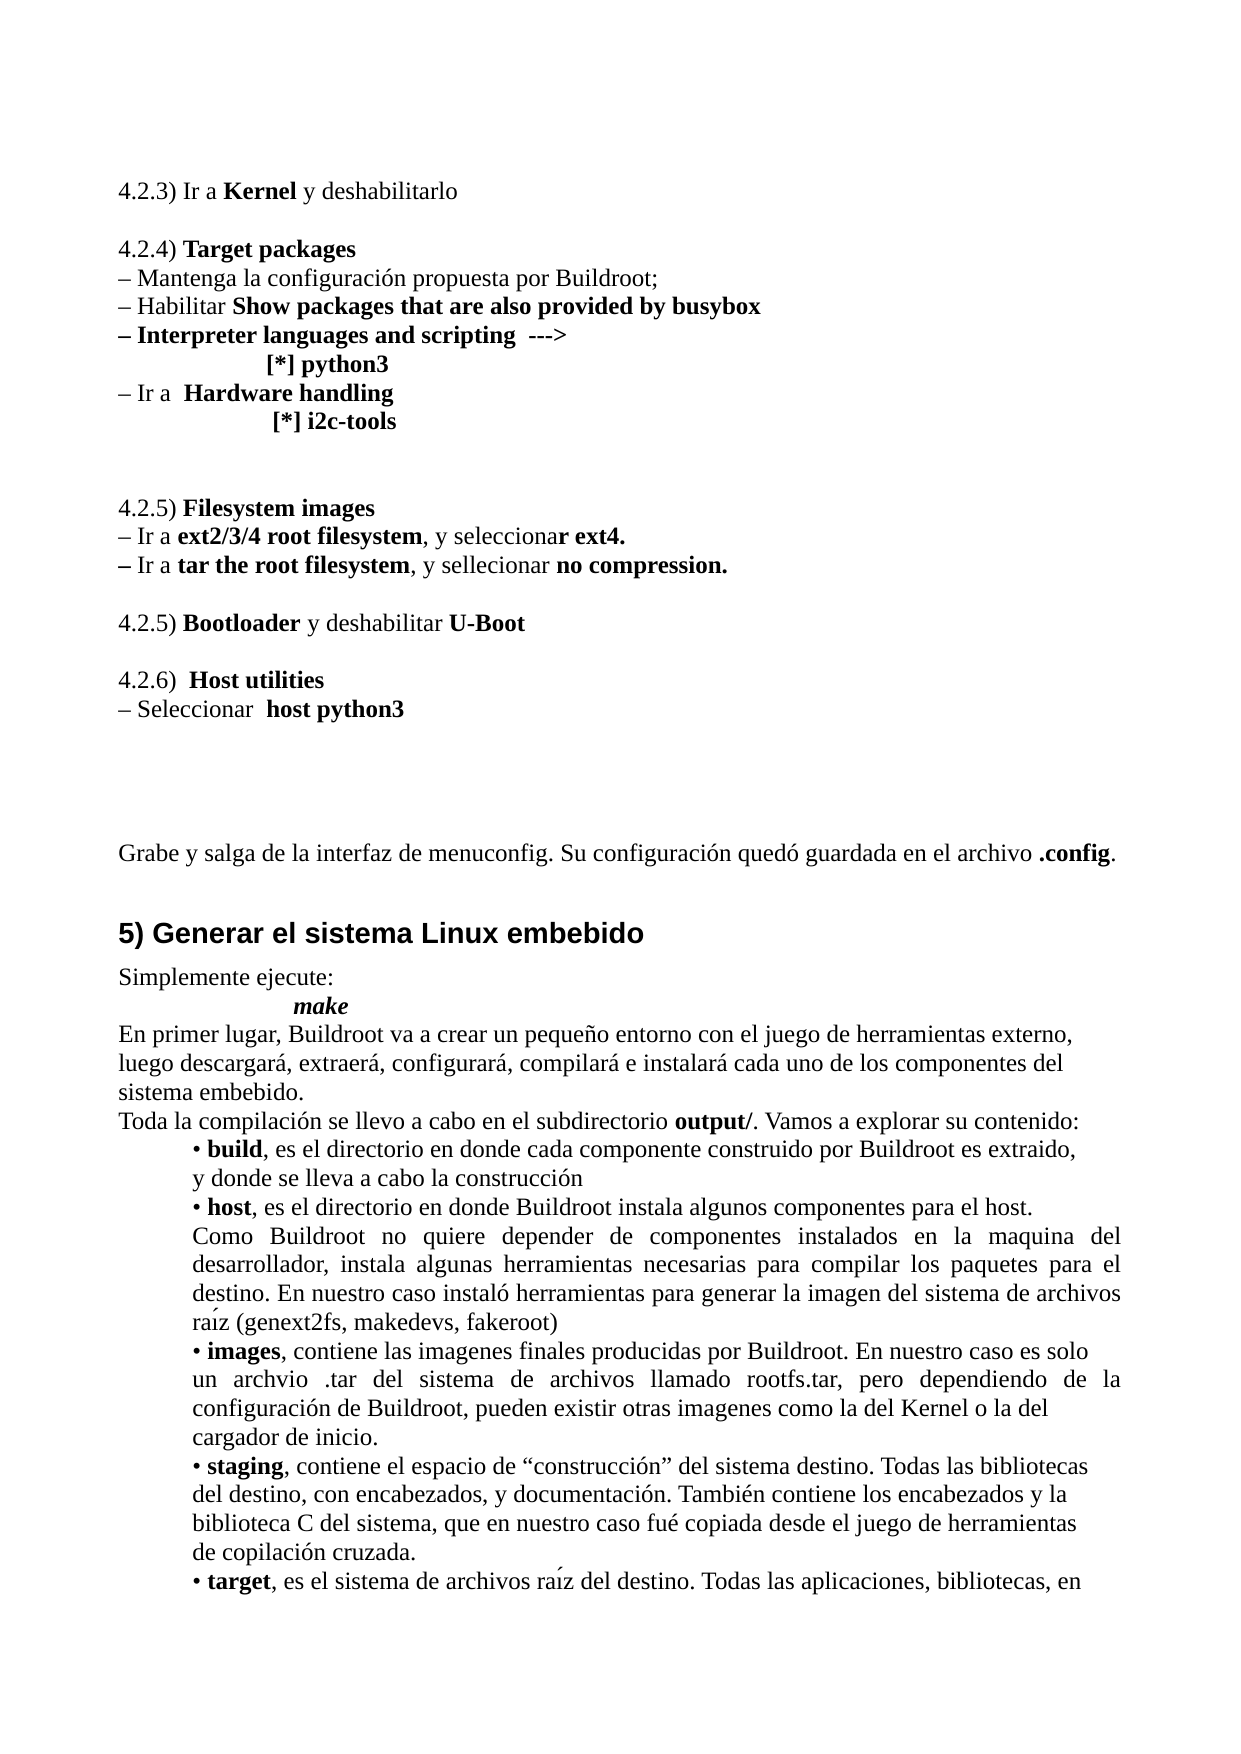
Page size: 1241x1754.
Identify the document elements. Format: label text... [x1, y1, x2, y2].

text luego descargará, extraerá, configurará, compilará e instalará cada uno de los componentes del [118, 1048, 1122, 1077]
text un archvio .tar del sistema de archivos llamado rootfs.tar, pero dependiendo de la configuración de Buildroot, pueden existir otras imagenes como la del Kernel o la del [192, 1364, 1122, 1422]
text del destino, con encabezados, y documentación. También contiene los encabezados y la [192, 1479, 1122, 1508]
text Grabe y salga de la interfaz de menuconfig. Su configuración quedó guardada en el archivo .config. [118, 838, 1122, 866]
text – Ir a tar the root filesystem, y sellecionar no compression. [118, 550, 1122, 579]
text 4.2.5) Bootloader y deshabilitar U-Boot [118, 608, 1122, 636]
text 4.2.6) Host utilities [118, 665, 1122, 694]
text de copilación cruzada. [192, 1537, 1122, 1566]
text • staging, contiene el espacio de “construcción” del sistema destino. Todas las bibliotecas [192, 1451, 1122, 1479]
text y donde se lleva a cabo la construcción [192, 1163, 1122, 1192]
text – Interpreter languages and scripting ---> [118, 320, 1122, 349]
text – Ir a Hardware handling [118, 378, 1122, 406]
text [*] i2c-tools [118, 406, 1122, 435]
text Toda la compilación se llevo a cabo en el subdirectorio output/. Vamos a explorar su contenido: [118, 1106, 1122, 1134]
text • images, contiene las imagenes finales producidas por Buildroot. En nuestro caso es solo [192, 1336, 1122, 1364]
subtitle 5) Generar el sistema Linux embebido [118, 916, 1122, 949]
text • target, es el sistema de archivos raı́z del destino. Todas las aplicaciones, bibliotecas, en [192, 1566, 1122, 1594]
text 4.2.5) Filesystem images [118, 493, 1122, 521]
text Simplemente ejecute: [118, 962, 1122, 991]
text – Ir a ext2/3/4 root filesystem, y seleccionar ext4. [118, 521, 1122, 550]
text 4.2.4) Target packages [118, 234, 1122, 263]
text En primer lugar, Buildroot va a crear un pequeño entorno con el juego de herramientas externo, [118, 1019, 1122, 1048]
text – Seleccionar host python3 [118, 694, 1122, 723]
text 4.2.3) Ir a Kernel y deshabilitarlo [118, 176, 1122, 205]
text – Mantenga la configuración propuesta por Buildroot; [118, 263, 1122, 291]
text [*] python3 [118, 349, 1122, 378]
text biblioteca C del sistema, que en nuestro caso fué copiada desde el juego de herramientas [192, 1508, 1122, 1537]
text • build, es el directorio en donde cada componente construido por Buildroot es extraido, [192, 1134, 1122, 1163]
text – Habilitar Show packages that are also provided by busybox [118, 291, 1122, 320]
text Como Buildroot no quiere depender de componentes instalados en la maquina del desarrollador, instala algunas herramientas necesarias para compilar los paquetes para el destino. En nuestro caso instaló herramientas para generar la imagen del sistema de archivos raı́z (genext2fs, makedevs, fakeroot) [192, 1221, 1122, 1336]
text make [118, 991, 1122, 1019]
text sistema embebido. [118, 1077, 1122, 1106]
text • host, es el directorio en donde Buildroot instala algunos componentes para el host. [192, 1192, 1122, 1221]
text cargador de inicio. [192, 1422, 1122, 1451]
